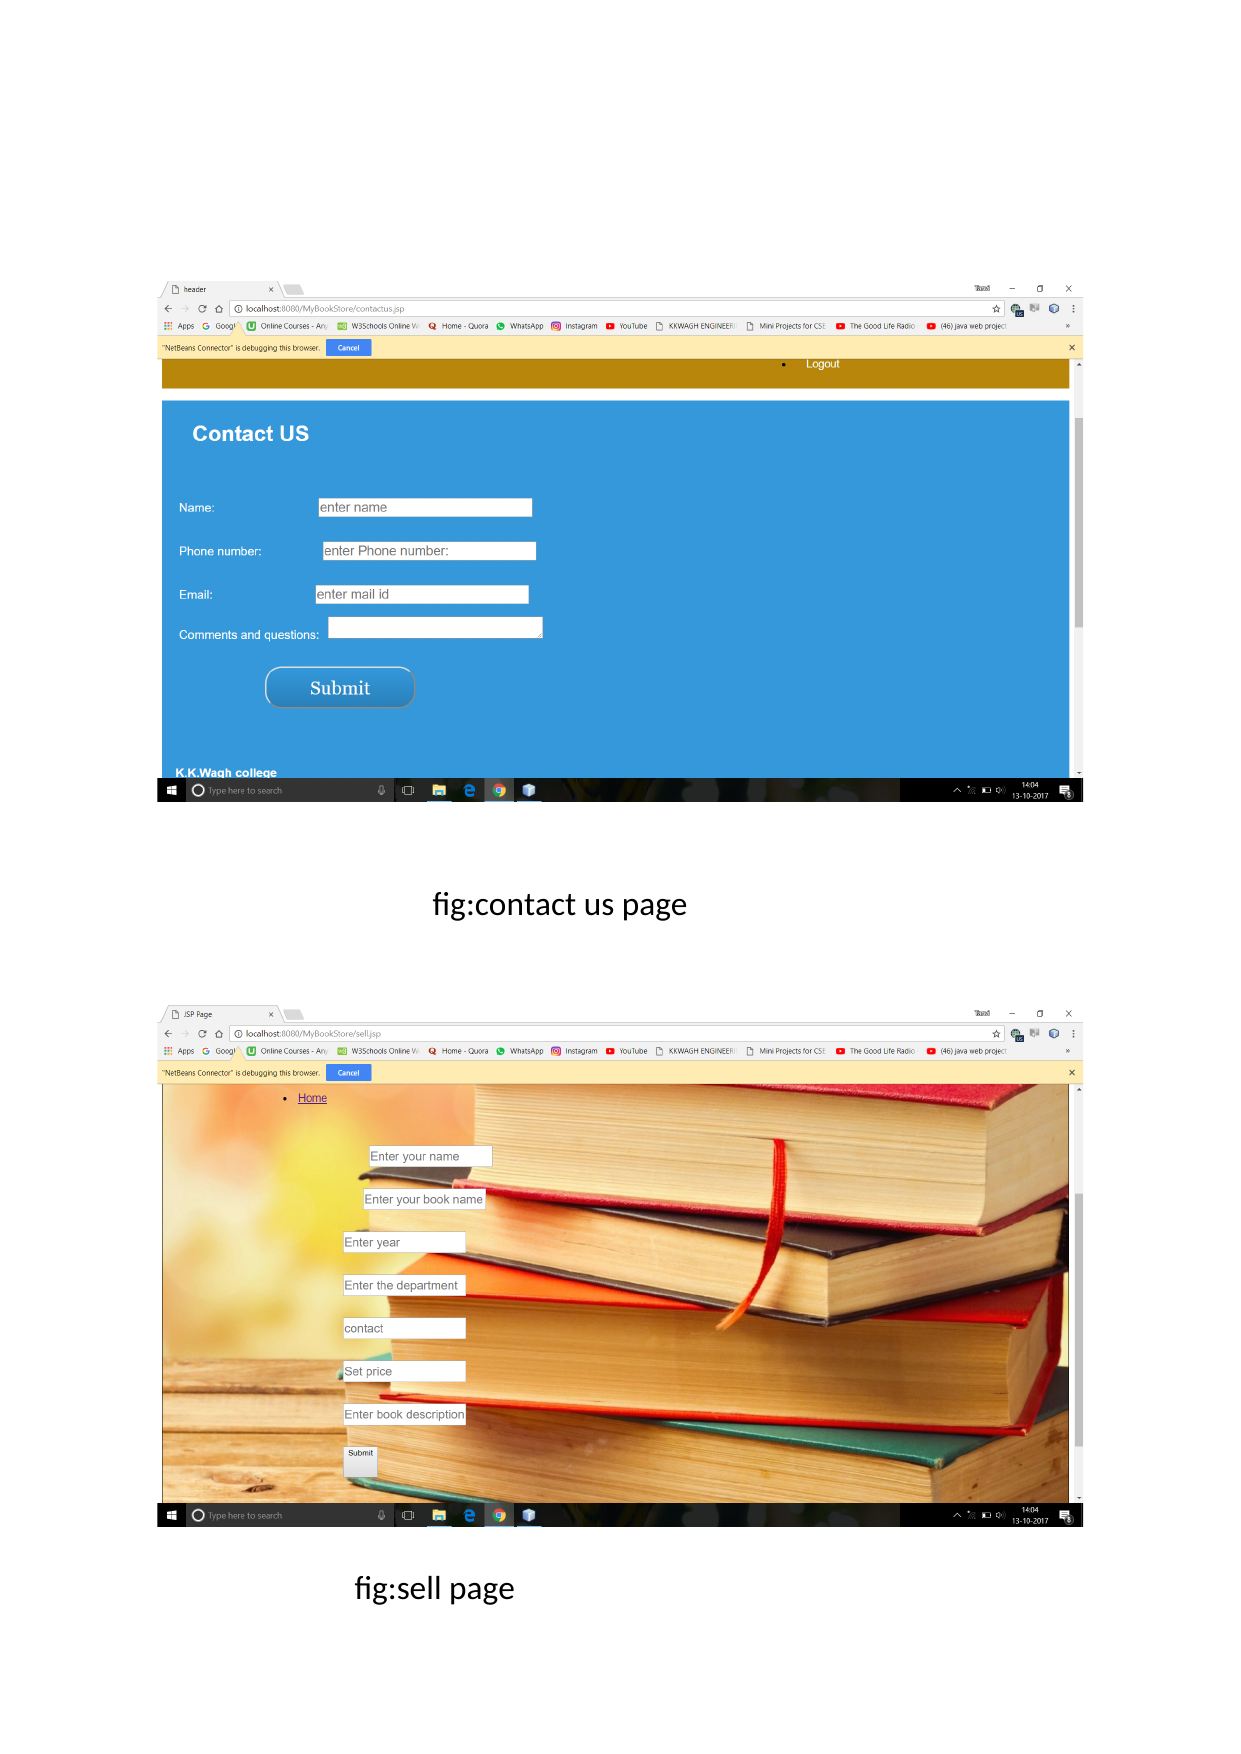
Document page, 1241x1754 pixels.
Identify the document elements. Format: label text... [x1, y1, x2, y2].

picture [157, 281, 1084, 802]
text fig:contact us page [196, 883, 1122, 924]
picture [157, 1005, 1084, 1527]
text fig:sell page [118, 1567, 1122, 1608]
